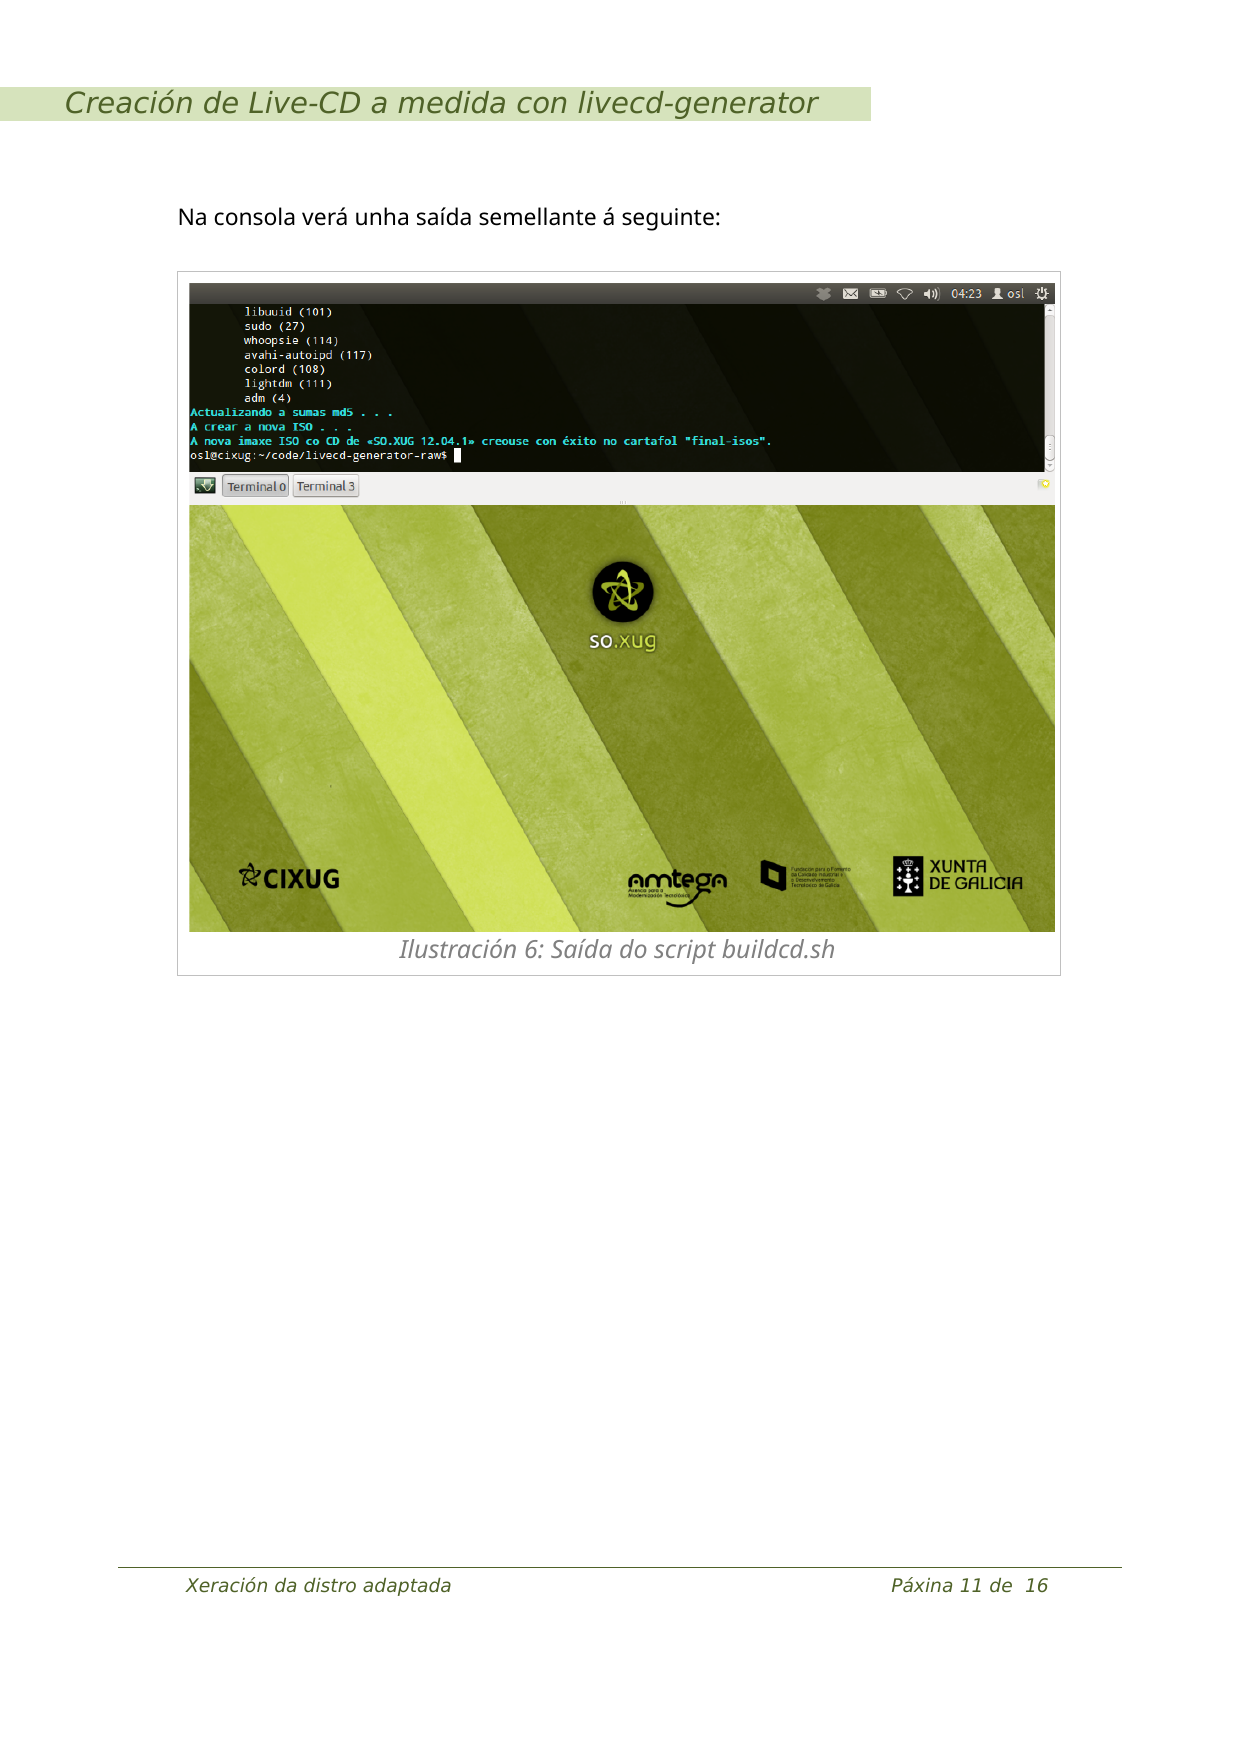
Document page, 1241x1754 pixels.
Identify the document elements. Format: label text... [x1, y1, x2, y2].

picture [189, 283, 1055, 932]
text Ilustración 6: Saída do script buildcd.sh [245, 932, 993, 966]
text Na consola verá unha saída semellante á seguinte: [177, 201, 1063, 232]
